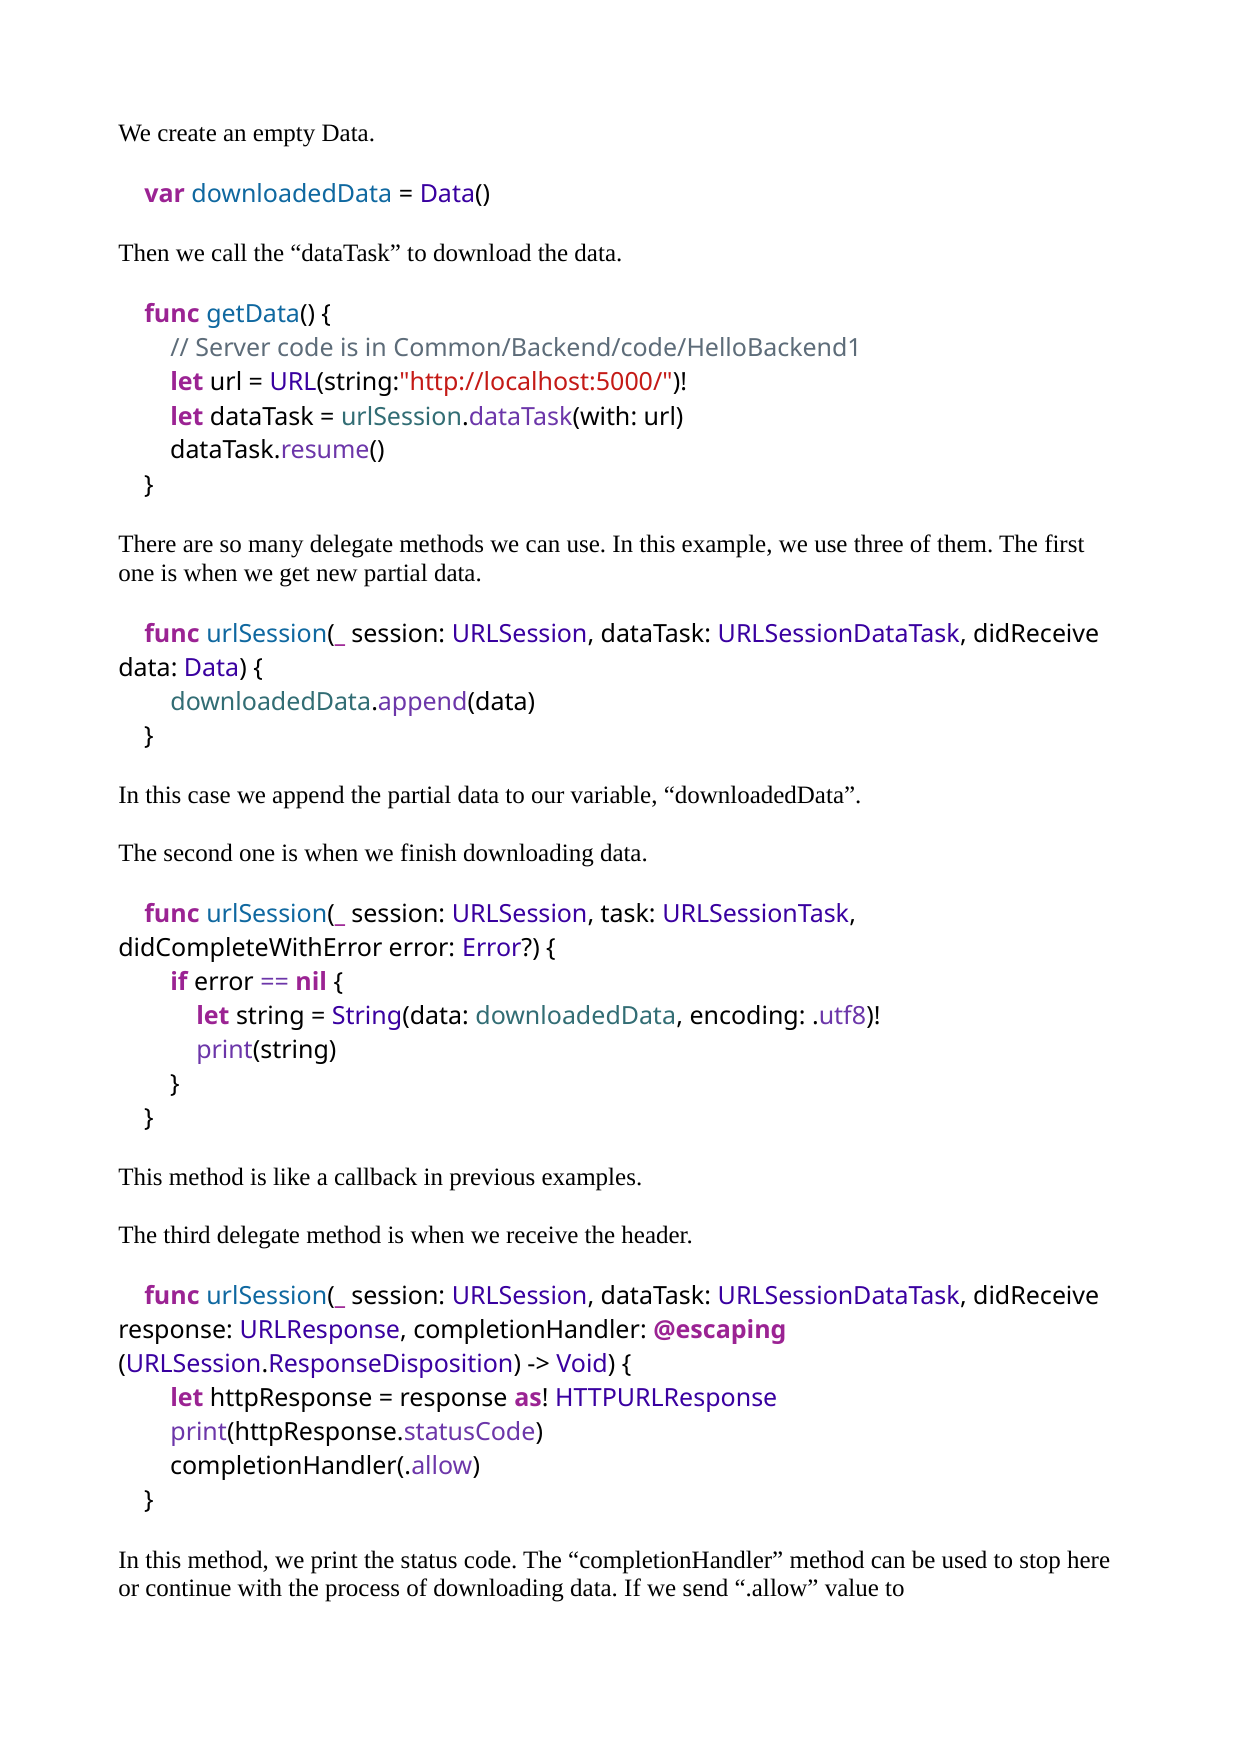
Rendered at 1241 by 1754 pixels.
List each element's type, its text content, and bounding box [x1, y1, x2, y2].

text func getData() { [118, 296, 1122, 330]
text func urlSession(_ session: URLSession, dataTask: URLSessionDataTask, didReceive response: URLResponse, completionHandler: @escaping (URLSession.ResponseDisposition) -> Void) { [118, 1277, 1122, 1380]
text dataTask.resume() [118, 432, 1122, 466]
text let httpResponse = response as! HTTPURLResponse [118, 1380, 1122, 1414]
text let dataTask = urlSession.dataTask(with: url) [118, 398, 1122, 432]
text print(httpResponse.statusCode) [118, 1414, 1122, 1448]
text The second one is when we finish downloading data. [118, 838, 1122, 867]
text This method is like a callback in previous examples. [118, 1162, 1122, 1191]
text } [118, 717, 1122, 752]
text } [118, 1066, 1122, 1100]
text // Server code is in Common/Backend/code/HelloBackend1 [118, 330, 1122, 364]
text let url = URL(string:"http://localhost:5000/")! [118, 364, 1122, 398]
text We create an empty Data. [118, 118, 1122, 147]
text func urlSession(_ session: URLSession, dataTask: URLSessionDataTask, didReceive data: Data) { [118, 615, 1122, 683]
text downloadedData.append(data) [118, 683, 1122, 717]
text In this method, we print the status code. The “completionHandler” method can be used to stop here or continue with the process of downloading data. If we send “.allow” value to [118, 1545, 1122, 1602]
text var downloadedData = Data() [118, 176, 1122, 210]
text The third delegate method is when we receive the header. [118, 1220, 1122, 1249]
text print(string) [118, 1032, 1122, 1066]
text In this case we append the partial data to our variable, “downloadedData”. [118, 780, 1122, 809]
text let string = String(data: downloadedData, encoding: .utf8)! [118, 997, 1122, 1032]
text } [118, 1100, 1122, 1134]
text } [118, 466, 1122, 500]
text func urlSession(_ session: URLSession, task: URLSessionTask, didCompleteWithError error: Error?) { [118, 895, 1122, 963]
text There are so many delegate methods we can use. In this example, we use three of them. The first one is when we get new partial data. [118, 529, 1122, 587]
text } [118, 1482, 1122, 1516]
text if error == nil { [118, 963, 1122, 997]
text Then we call the “dataTask” to download the data. [118, 238, 1122, 267]
text completionHandler(.allow) [118, 1448, 1122, 1482]
